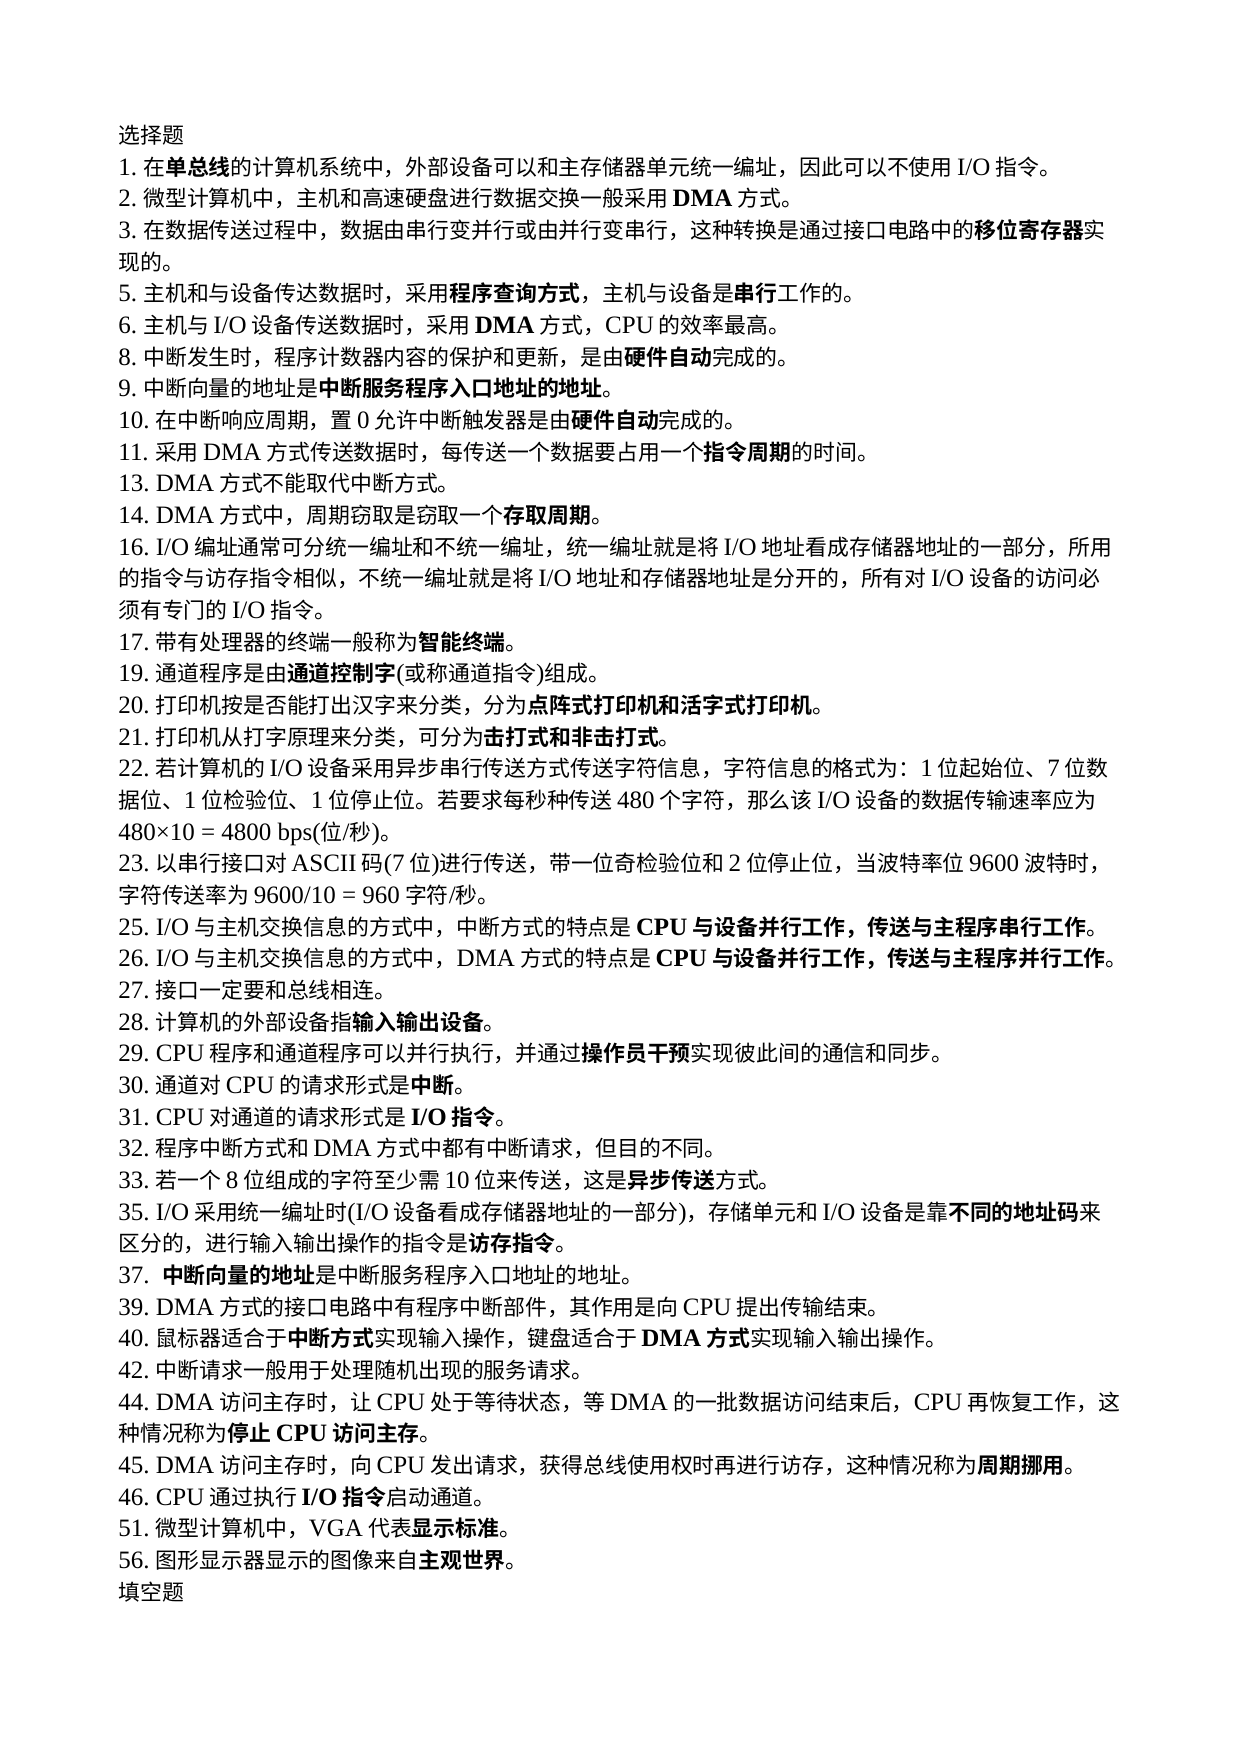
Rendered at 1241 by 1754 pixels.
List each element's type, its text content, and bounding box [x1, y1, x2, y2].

text 51. 微型计算机中，VGA代表显示标准。 [118, 1511, 1122, 1543]
text 5. 主机和与设备传达数据时，采用程序查询方式，主机与设备是串行工作的。 [118, 276, 1122, 308]
text 22. 若计算机的I/O设备采用异步串行传送方式传送字符信息，字符信息的格式为：1位起始位、7位数据位、1位检验位、1位停止位。若要求每秒种传送480个字符，那么该I/O设备的数据传输速率应为480×10 = 4800 bps(位/秒)。 [118, 751, 1122, 846]
text 13. DMA方式不能取代中断方式。 [118, 466, 1122, 498]
text 3. 在数据传送过程中，数据由串行变并行或由并行变串行，这种转换是通过接口电路中的移位寄存器实现的。 [118, 213, 1122, 276]
text 填空题 [118, 1575, 1122, 1606]
text 30. 通道对CPU的请求形式是中断。 [118, 1068, 1122, 1100]
text 42. 中断请求一般用于处理随机出现的服务请求。 [118, 1353, 1122, 1385]
text 37. 中断向量的地址是中断服务程序入口地址的地址。 [118, 1258, 1122, 1290]
text 选择题 [118, 118, 1122, 150]
text 9. 中断向量的地址是中断服务程序入口地址的地址。 [118, 371, 1122, 403]
text 46. CPU通过执行I/O指令启动通道。 [118, 1480, 1122, 1511]
text 10. 在中断响应周期，置0允许中断触发器是由硬件自动完成的。 [118, 403, 1122, 435]
text 21. 打印机从打字原理来分类，可分为击打式和非击打式。 [118, 720, 1122, 751]
text 39. DMA方式的接口电路中有程序中断部件，其作用是向CPU提出传输结束。 [118, 1290, 1122, 1321]
text 25. I/O与主机交换信息的方式中，中断方式的特点是CPU与设备并行工作，传送与主程序串行工作。 [118, 910, 1122, 941]
text 31. CPU对通道的请求形式是I/O指令。 [118, 1100, 1122, 1131]
text 44. DMA访问主存时，让CPU处于等待状态，等DMA的一批数据访问结束后，CPU再恢复工作，这种情况称为停止CPU访问主存。 [118, 1385, 1122, 1448]
text 56. 图形显示器显示的图像来自主观世界。 [118, 1543, 1122, 1575]
text 11. 采用DMA方式传送数据时，每传送一个数据要占用一个指令周期的时间。 [118, 435, 1122, 466]
text 19. 通道程序是由通道控制字(或称通道指令)组成。 [118, 656, 1122, 688]
text 14. DMA方式中，周期窃取是窃取一个存取周期。 [118, 498, 1122, 530]
text 26. I/O与主机交换信息的方式中，DMA方式的特点是CPU与设备并行工作，传送与主程序并行工作。 [118, 941, 1122, 973]
text 32. 程序中断方式和DMA方式中都有中断请求，但目的不同。 [118, 1131, 1122, 1163]
text 33. 若一个8位组成的字符至少需10位来传送，这是异步传送方式。 [118, 1163, 1122, 1195]
text 29. CPU程序和通道程序可以并行执行，并通过操作员干预实现彼此间的通信和同步。 [118, 1036, 1122, 1068]
text 16. I/O编址通常可分统一编址和不统一编址，统一编址就是将I/O地址看成存储器地址的一部分，所用的指令与访存指令相似，不统一编址就是将I/O地址和存储器地址是分开的，所有对I/O设备的访问必须有专门的I/O指令。 [118, 530, 1122, 625]
text 6. 主机与I/O设备传送数据时，采用DMA方式，CPU的效率最高。 [118, 308, 1122, 340]
text 27. 接口一定要和总线相连。 [118, 973, 1122, 1005]
text 45. DMA访问主存时，向CPU发出请求，获得总线使用权时再进行访存，这种情况称为周期挪用。 [118, 1448, 1122, 1480]
text 1. 在单总线的计算机系统中，外部设备可以和主存储器单元统一编址，因此可以不使用I/O指令。 [118, 150, 1122, 181]
text 20. 打印机按是否能打出汉字来分类，分为点阵式打印机和活字式打印机。 [118, 688, 1122, 720]
text 23. 以串行接口对ASCII码(7位)进行传送，带一位奇检验位和2位停止位，当波特率位9600波特时，字符传送率为9600/10 = 960字符/秒。 [118, 846, 1122, 910]
text 28. 计算机的外部设备指输入输出设备。 [118, 1005, 1122, 1036]
text 35. I/O采用统一编址时(I/O设备看成存储器地址的一部分)，存储单元和I/O设备是靠不同的地址码来区分的，进行输入输出操作的指令是访存指令。 [118, 1195, 1122, 1258]
text 8. 中断发生时，程序计数器内容的保护和更新，是由硬件自动完成的。 [118, 340, 1122, 371]
text 40. 鼠标器适合于中断方式实现输入操作，键盘适合于DMA方式实现输入输出操作。 [118, 1321, 1122, 1353]
text 17. 带有处理器的终端一般称为智能终端。 [118, 625, 1122, 656]
text 2. 微型计算机中，主机和高速硬盘进行数据交换一般采用DMA方式。 [118, 181, 1122, 213]
